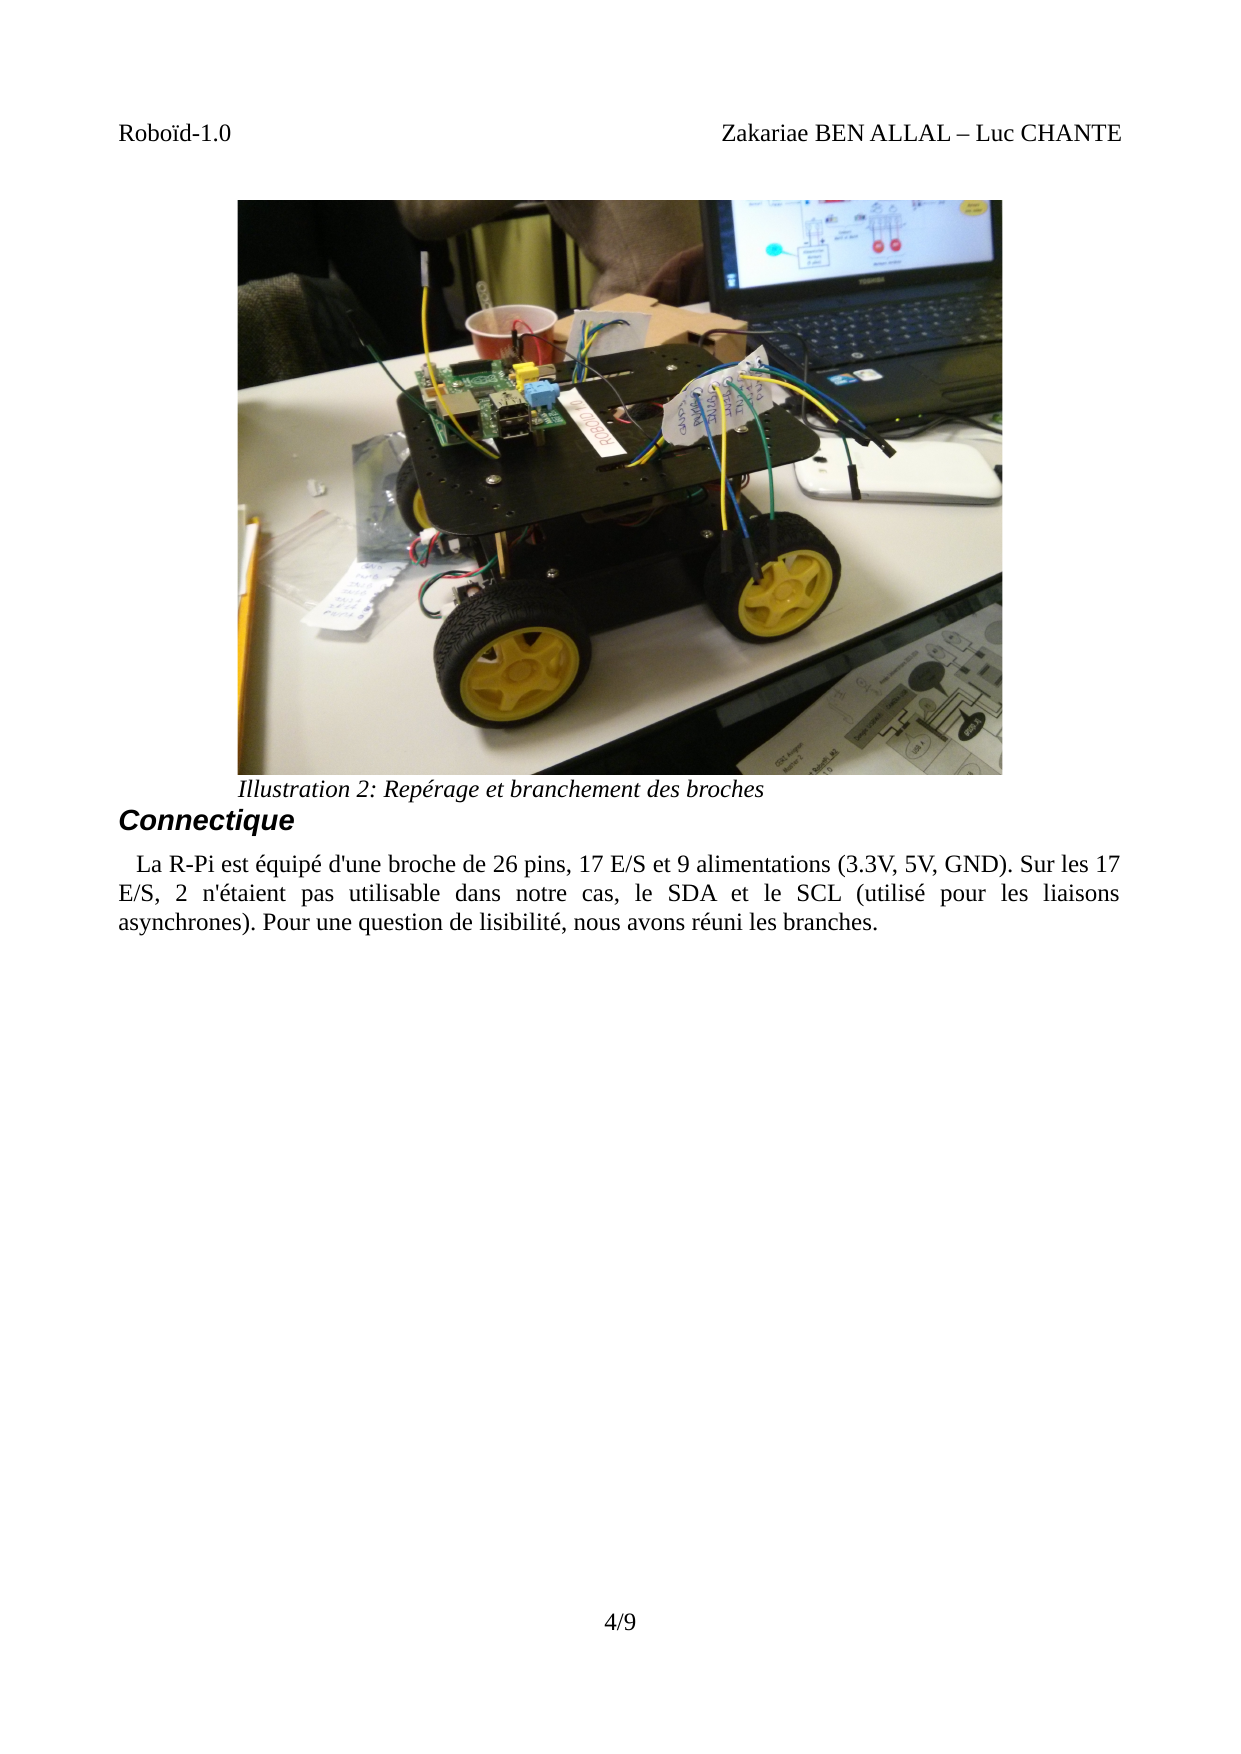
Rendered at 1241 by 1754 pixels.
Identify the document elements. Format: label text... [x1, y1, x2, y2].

subtitle Connectique [118, 176, 1122, 837]
text Illustration 2: Repérage et branchement des broches [238, 775, 1002, 803]
text La R-Pi est équipé d'une broche de 26 pins, 17 E/S et 9 alimentations (3.3V, 5V, GND). Sur les 17 E/S, 2 n'étaient pas utilisable dans notre cas, le SDA et le SCL (utilisé pour les liaisons asynchrones). Pour une question de lisibilité, nous avons réuni les branches. [118, 849, 1122, 936]
picture [237, 200, 1003, 775]
